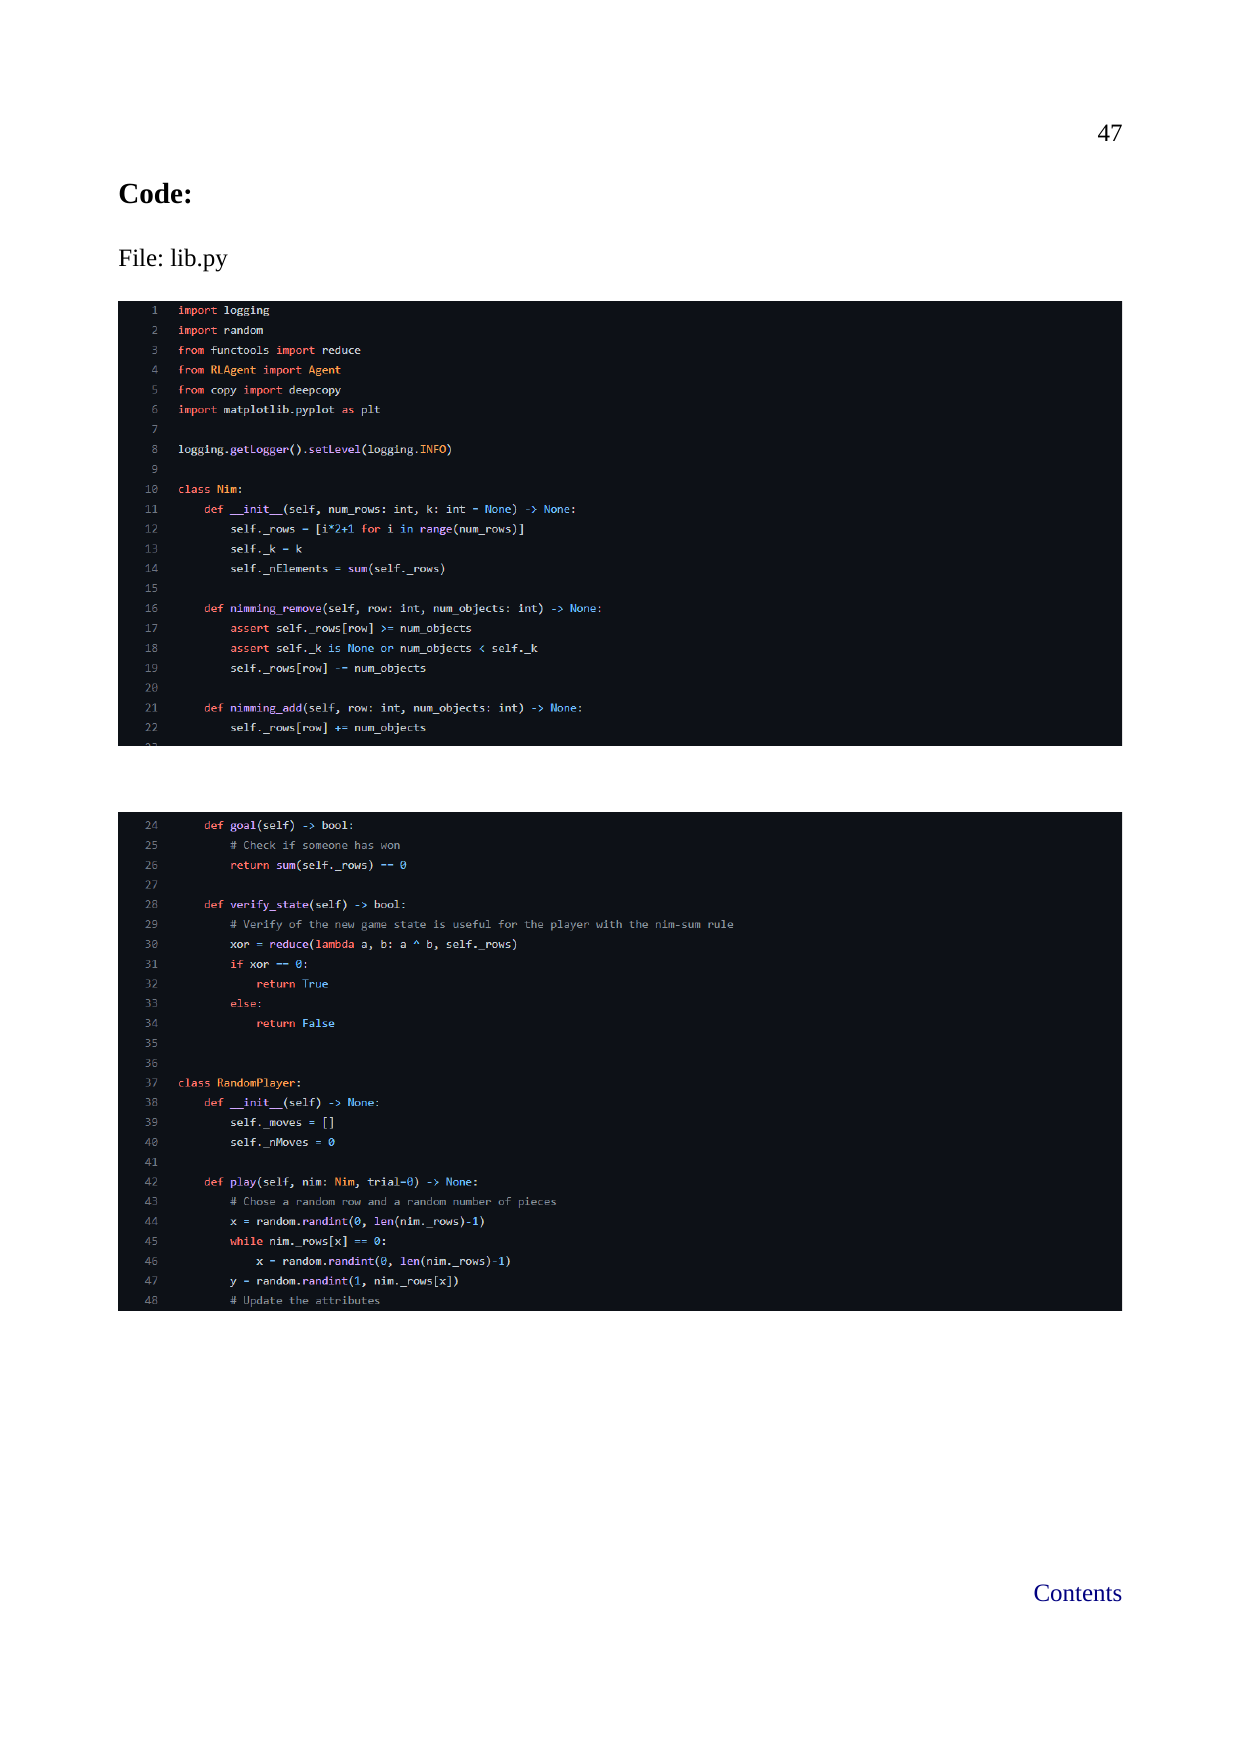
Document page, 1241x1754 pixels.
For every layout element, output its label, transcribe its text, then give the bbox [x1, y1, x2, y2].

text Code: [118, 176, 1122, 210]
picture [118, 301, 1123, 746]
text File: lib.py [118, 243, 1122, 272]
picture [118, 812, 1123, 1311]
